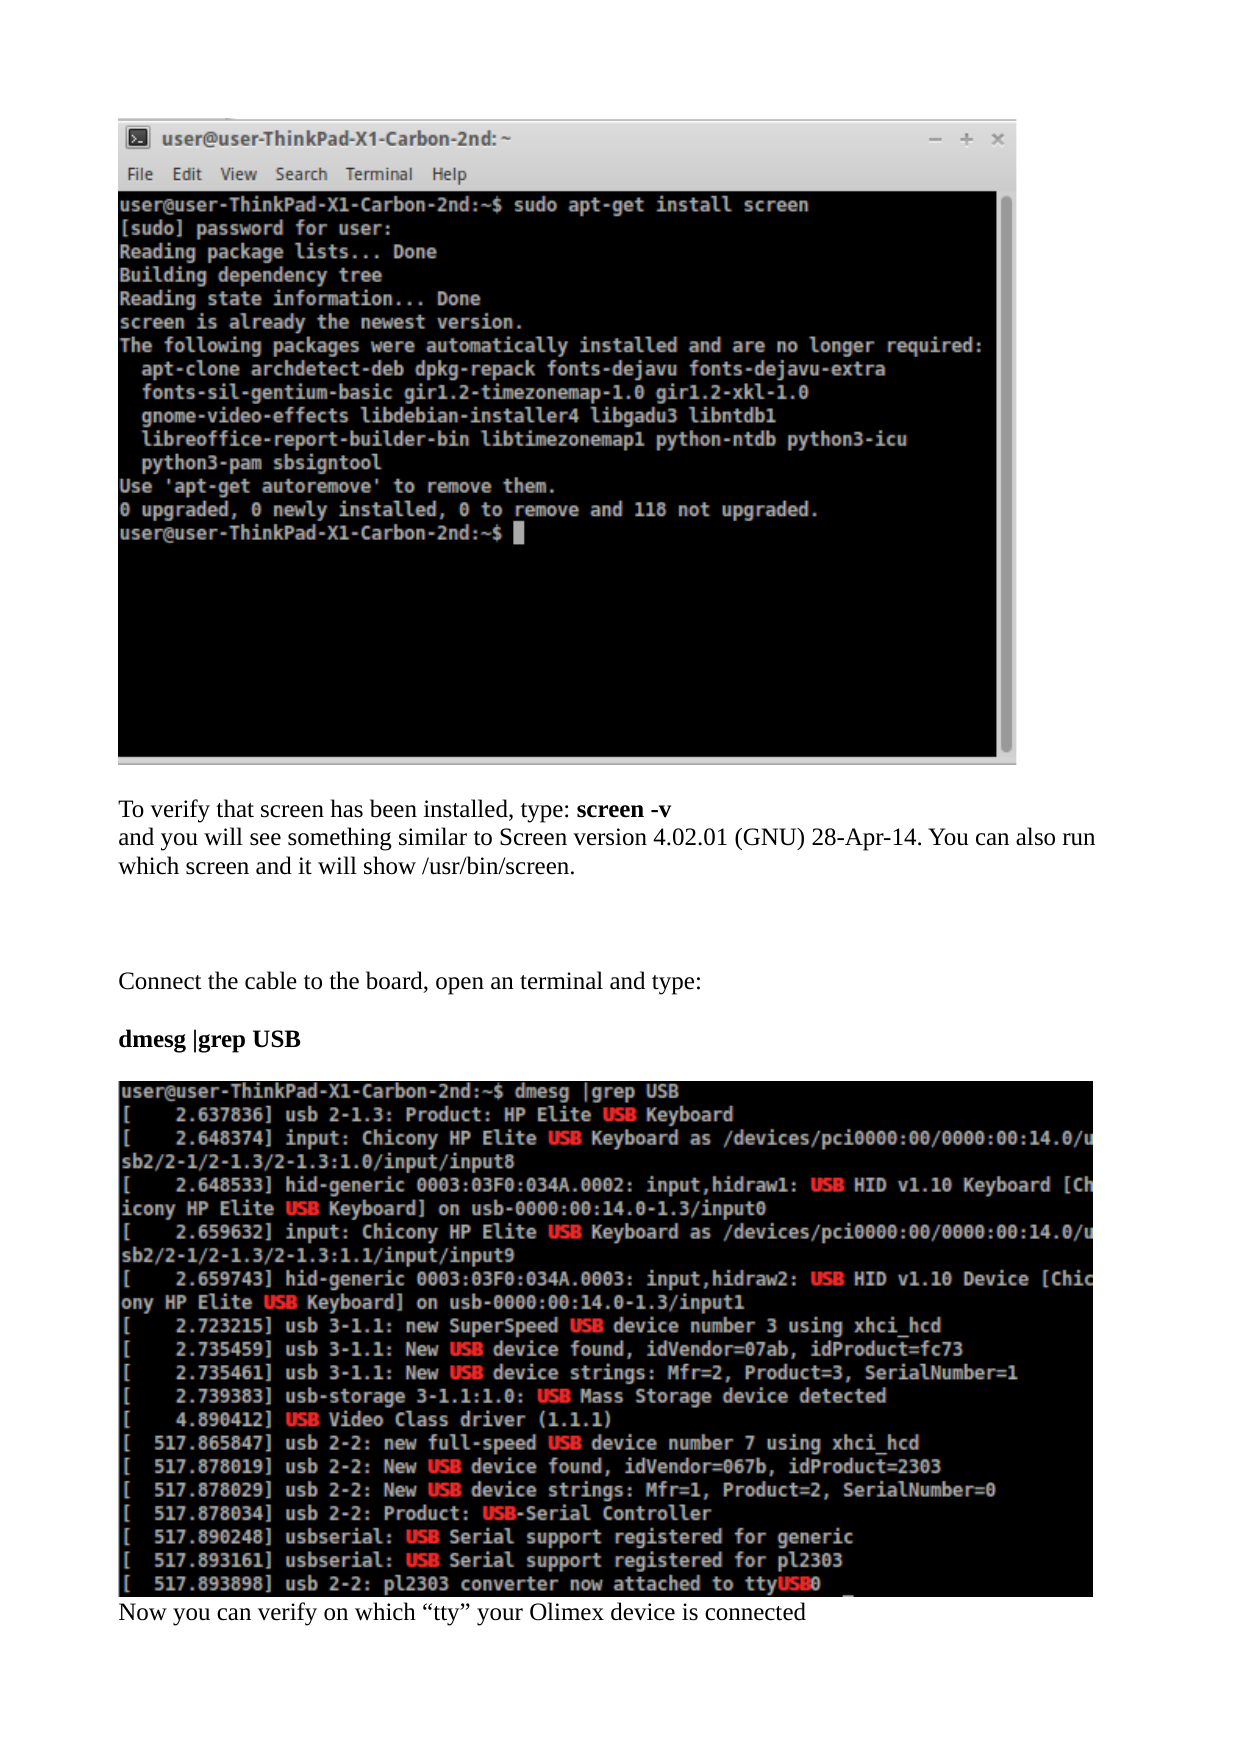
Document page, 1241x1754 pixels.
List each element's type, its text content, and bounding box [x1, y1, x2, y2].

text Now you can verify on which “tty” your Olimex device is connected [118, 1597, 1122, 1625]
text Connect the cable to the board, open an terminal and type: [118, 937, 1122, 995]
picture [118, 118, 1017, 765]
text To verify that screen has been installed, type: screen -v [118, 794, 1122, 822]
text and you will see something similar to Screen version 4.02.01 (GNU) 28-Apr-14. You can also run which screen and it will show /usr/bin/screen. [118, 822, 1122, 880]
text dmesg |grep USB [118, 1024, 1122, 1052]
picture [118, 1081, 1093, 1597]
